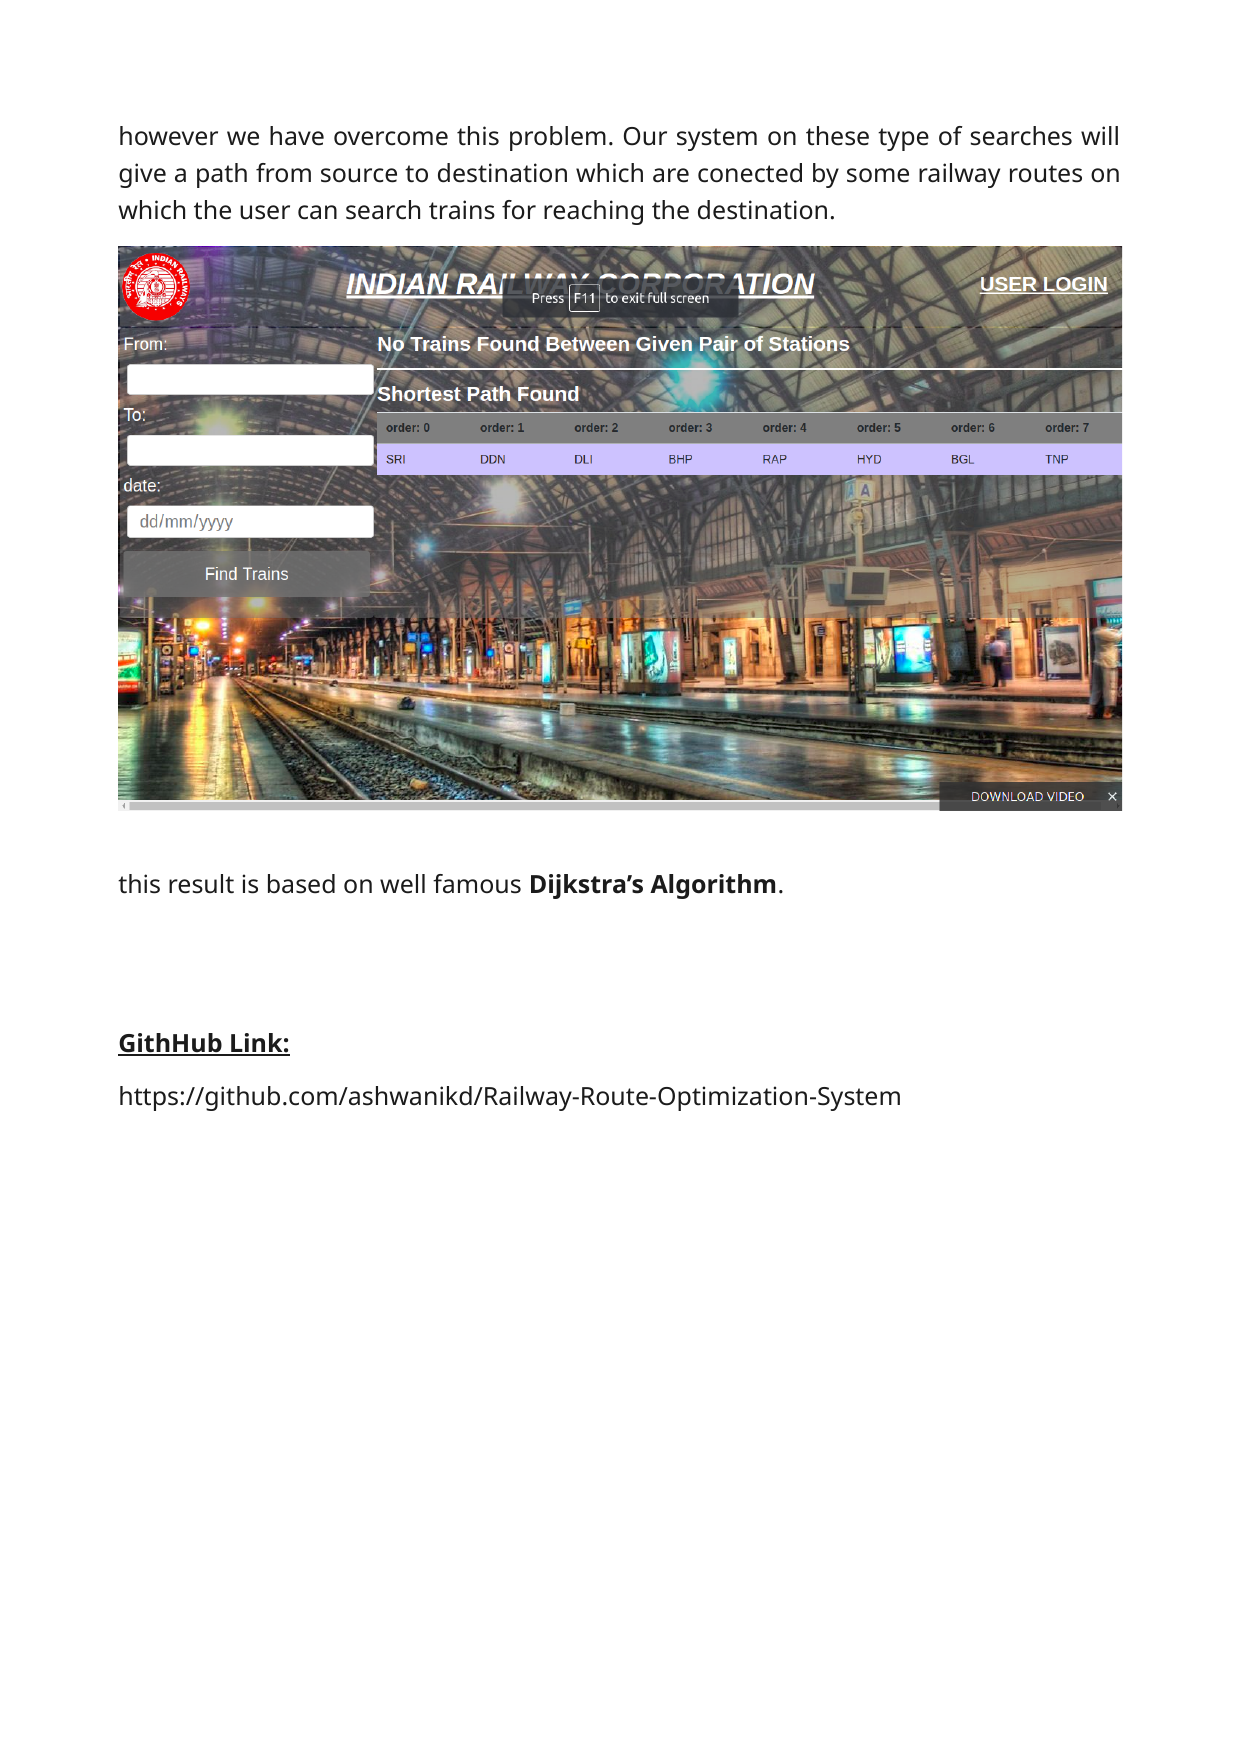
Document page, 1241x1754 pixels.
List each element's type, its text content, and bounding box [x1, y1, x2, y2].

text however we have overcome this problem. Our system on these type of searches will give a path from source to destination which are conected by some railway routes on which the user can search trains for reaching the destination. [118, 118, 1122, 227]
picture [118, 246, 1123, 811]
text GithHub Link: [118, 1026, 1122, 1060]
text https://github.com/ashwanikd/Railway-Route-Optimization-System [118, 1079, 1122, 1113]
text this result is based on well famous Dijkstra’s Algorithm. [118, 867, 1122, 901]
